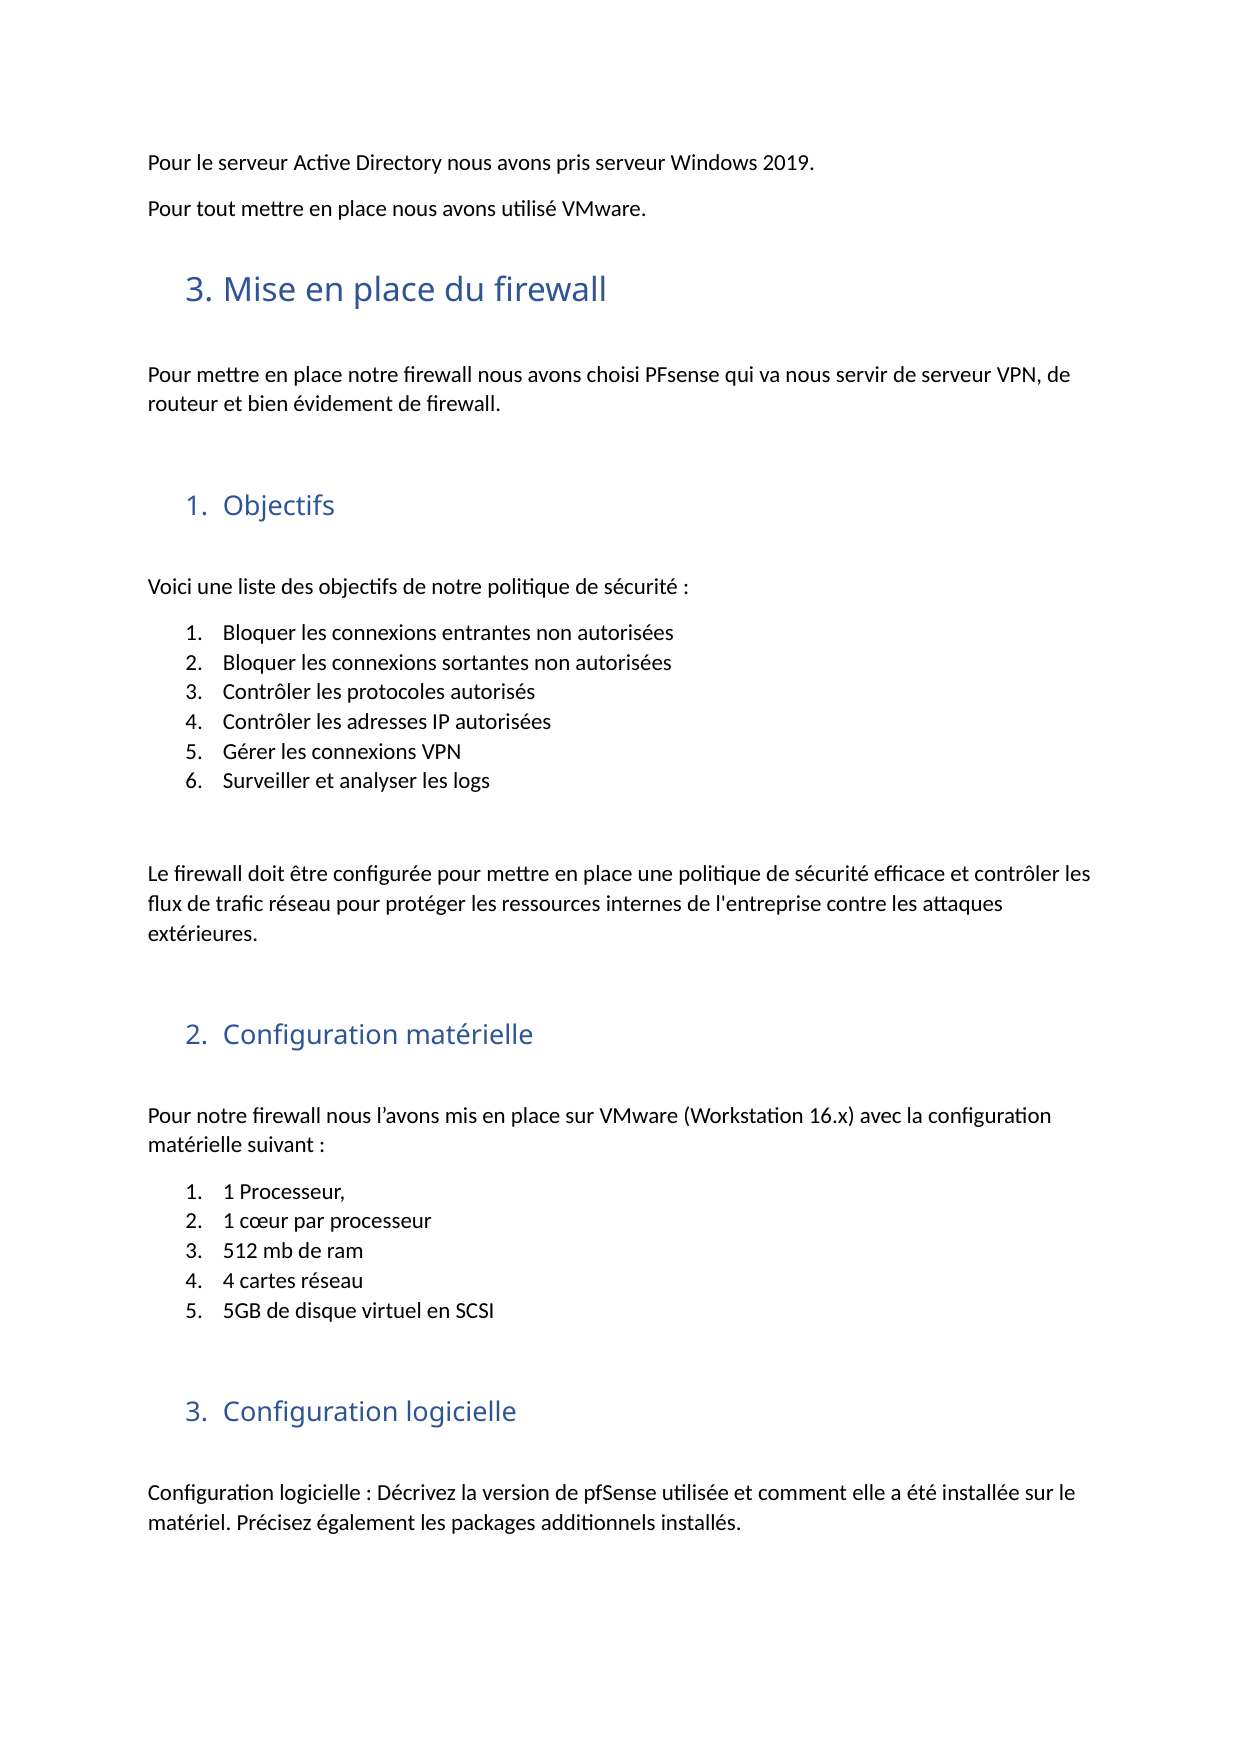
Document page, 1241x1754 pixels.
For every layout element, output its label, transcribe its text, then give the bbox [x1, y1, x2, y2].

text Le firewall doit être configurée pour mettre en place une politique de sécurité efficace et contrôler les flux de trafic réseau pour protéger les ressources internes de l'entreprise contre les attaques extérieures. [148, 859, 1093, 947]
text Pour tout mettre en place nous avons utilisé VMware. [148, 194, 1093, 222]
text Pour le serveur Active Directory nous avons pris serveur Windows 2019. [148, 148, 1093, 176]
list Bloquer les connexions sortantes non autorisées [185, 648, 1093, 676]
text Pour mettre en place notre firewall nous avons choisi PFsense qui va nous servir de serveur VPN, de routeur et bien évidement de firewall. [148, 360, 1093, 417]
text Voici une liste des objectifs de notre politique de sécurité : [148, 572, 1093, 600]
text Configuration logicielle : Décrivez la version de pfSense utilisée et comment elle a été installée sur le matériel. Précisez également les packages additionnels installés. [148, 1478, 1093, 1536]
list Configuration matérielle [185, 1016, 1093, 1052]
list 5GB de disque virtuel en SCSI [185, 1296, 1093, 1324]
list Contrôler les protocoles autorisés [185, 677, 1093, 706]
list Mise en place du firewall [185, 265, 1093, 311]
list Gérer les connexions VPN [185, 737, 1093, 765]
list 4 cartes réseau [185, 1266, 1093, 1294]
list Configuration logicielle [185, 1393, 1093, 1429]
list 1 Processeur, [185, 1177, 1093, 1205]
list Objectifs [185, 486, 1093, 523]
list Surveiller et analyser les logs [185, 767, 1093, 794]
text Pour notre firewall nous l’avons mis en place sur VMware (Workstation 16.x) avec la configuration matérielle suivant : [148, 1101, 1093, 1159]
list Contrôler les adresses IP autorisées [185, 707, 1093, 735]
list Bloquer les connexions entrantes non autorisées [185, 618, 1093, 646]
list 512 mb de ram [185, 1236, 1093, 1264]
list 1 cœur par processeur [185, 1207, 1093, 1235]
